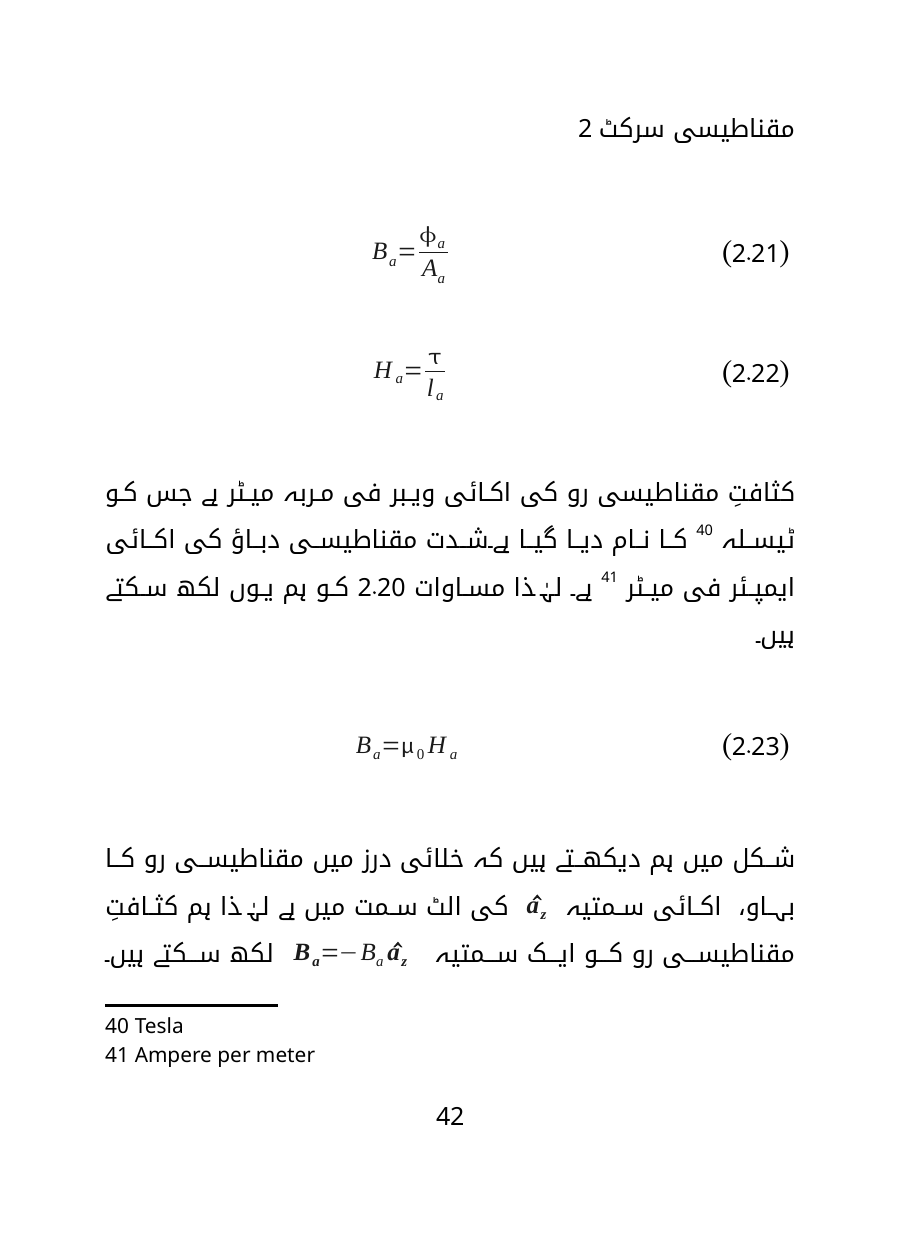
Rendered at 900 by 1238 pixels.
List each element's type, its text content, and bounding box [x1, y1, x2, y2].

text کثافتِ مقناطیسی رو کی اکائی ویبر فی مربہ میٹر ہے جس کو ٹیسلہ کا نام دیا گیا ہے۔شدت مقناطیسی دباؤ کی اکائی ایمپئر فی میٹر ہے۔ لہٰذا مساوات 2.20 کو ہم یوں لکھ سکتے ہیں۔ [105, 469, 795, 659]
table_header (2.21) [705, 216, 795, 304]
table_header [105, 216, 705, 304]
text Tesla [105, 1012, 795, 1040]
text Ampere per meter [105, 1040, 795, 1068]
table_header [105, 339, 705, 423]
table_header [105, 718, 699, 789]
table_header (2.23) [699, 718, 795, 789]
table_header (2.22) [705, 339, 795, 423]
text شکل میں ہم دیکھتے ہیں کہ خلائی درز میں مقناطیسی رو کا بہاو، اکائی سمتیہکی الٹ سمت میں ہے لہٰذا ہم کثافتِ مقناطیسی رو کو ایک سمتیہ لکھ سکتے ہیں۔ اسی طرح خلائی درز میں مقناطیسی دباؤ اکائی سمتیہکی الٹ سمت میں دباؤ ڈال رہا ہے لہٰذا ہم مقناطیسی دباؤ کی شدت کو لکھ سکتے ہیں۔ لہٰذا اس مساوات کو یوں لکھا جا سکتا ہے۔ [105, 836, 795, 978]
